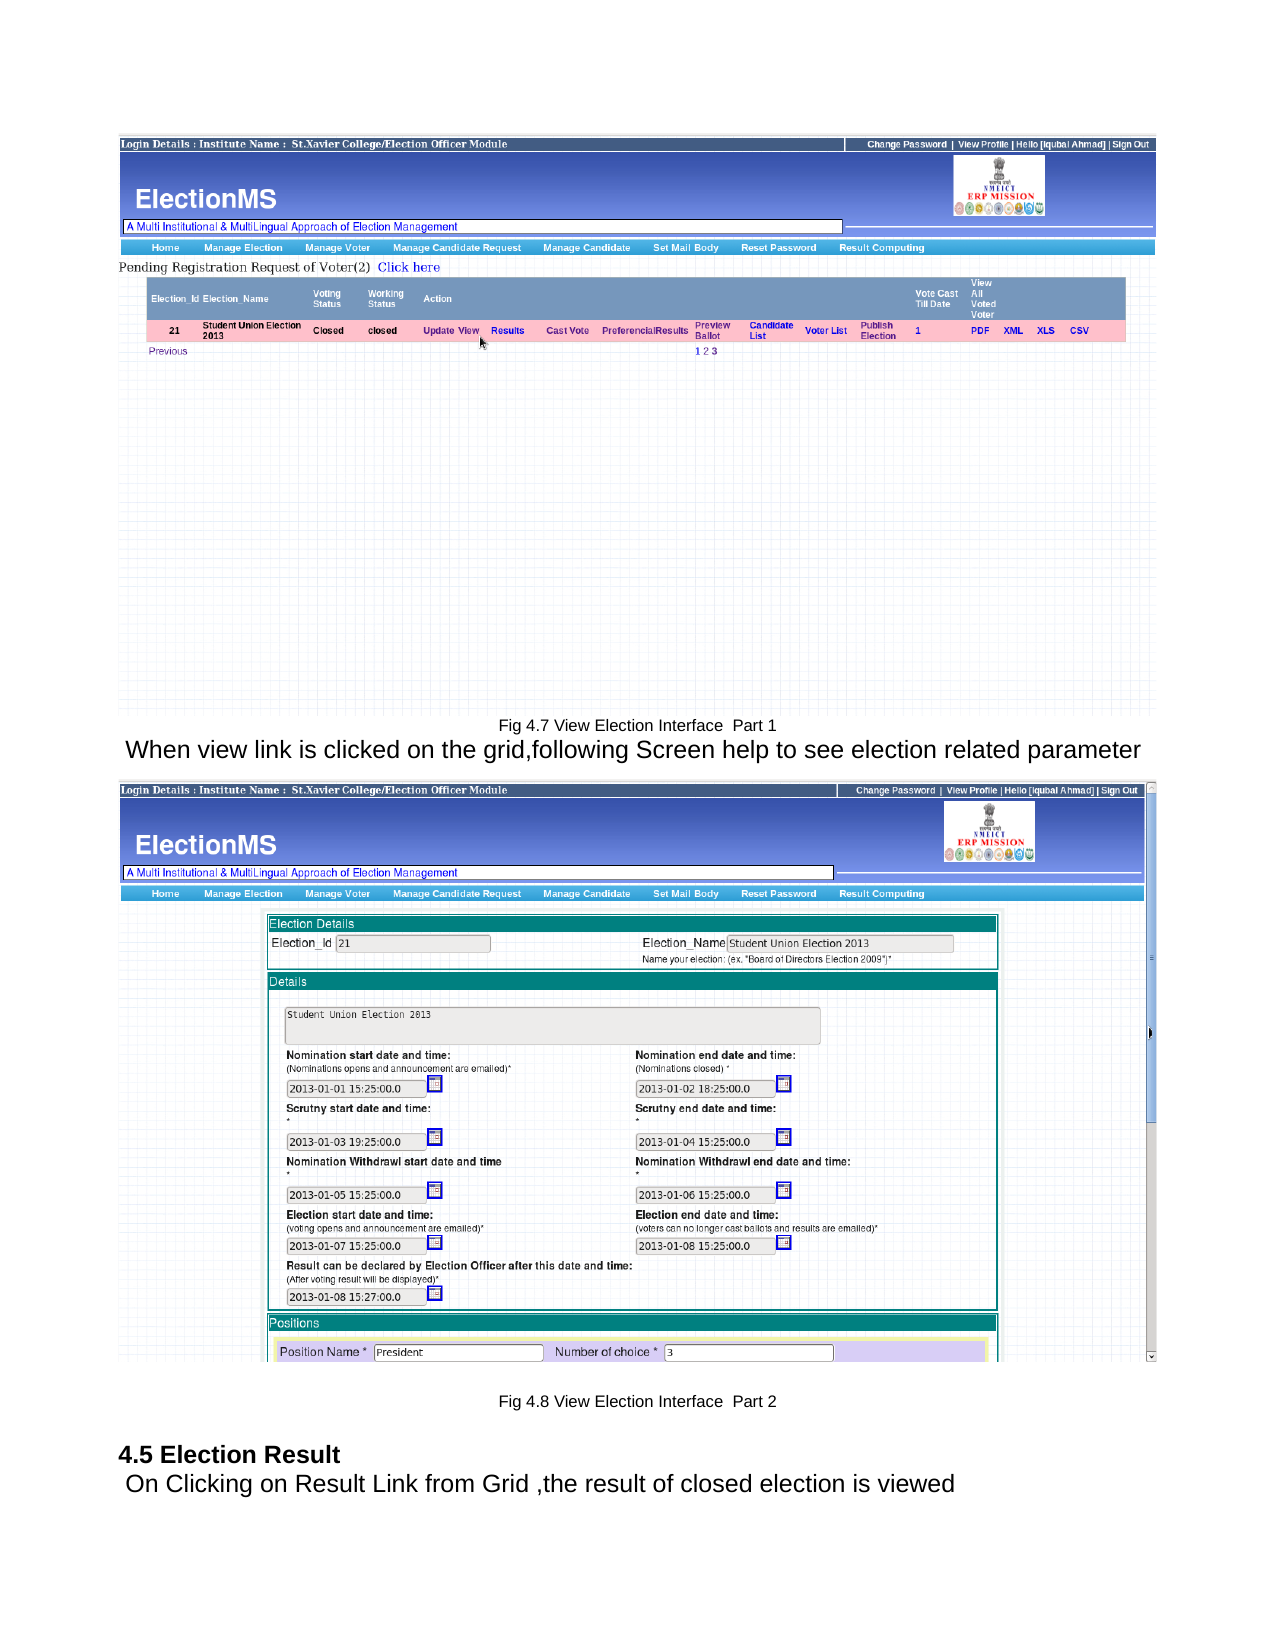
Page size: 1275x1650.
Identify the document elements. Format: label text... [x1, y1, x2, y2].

text 4.5 Election Result [118, 1440, 1157, 1468]
picture [118, 132, 1157, 716]
text Fig 4.7 View Election Interface Part 1 [118, 716, 1157, 735]
text On Clicking on Result Link from Grid ,the result of closed election is viewed [118, 1468, 1157, 1497]
text When view link is clicked on the grid,following Screen help to see election related parameter [118, 735, 1157, 764]
picture [118, 778, 1157, 1362]
text Fig 4.8 View Election Interface Part 2 [118, 1390, 1157, 1411]
text [118, 118, 1157, 132]
